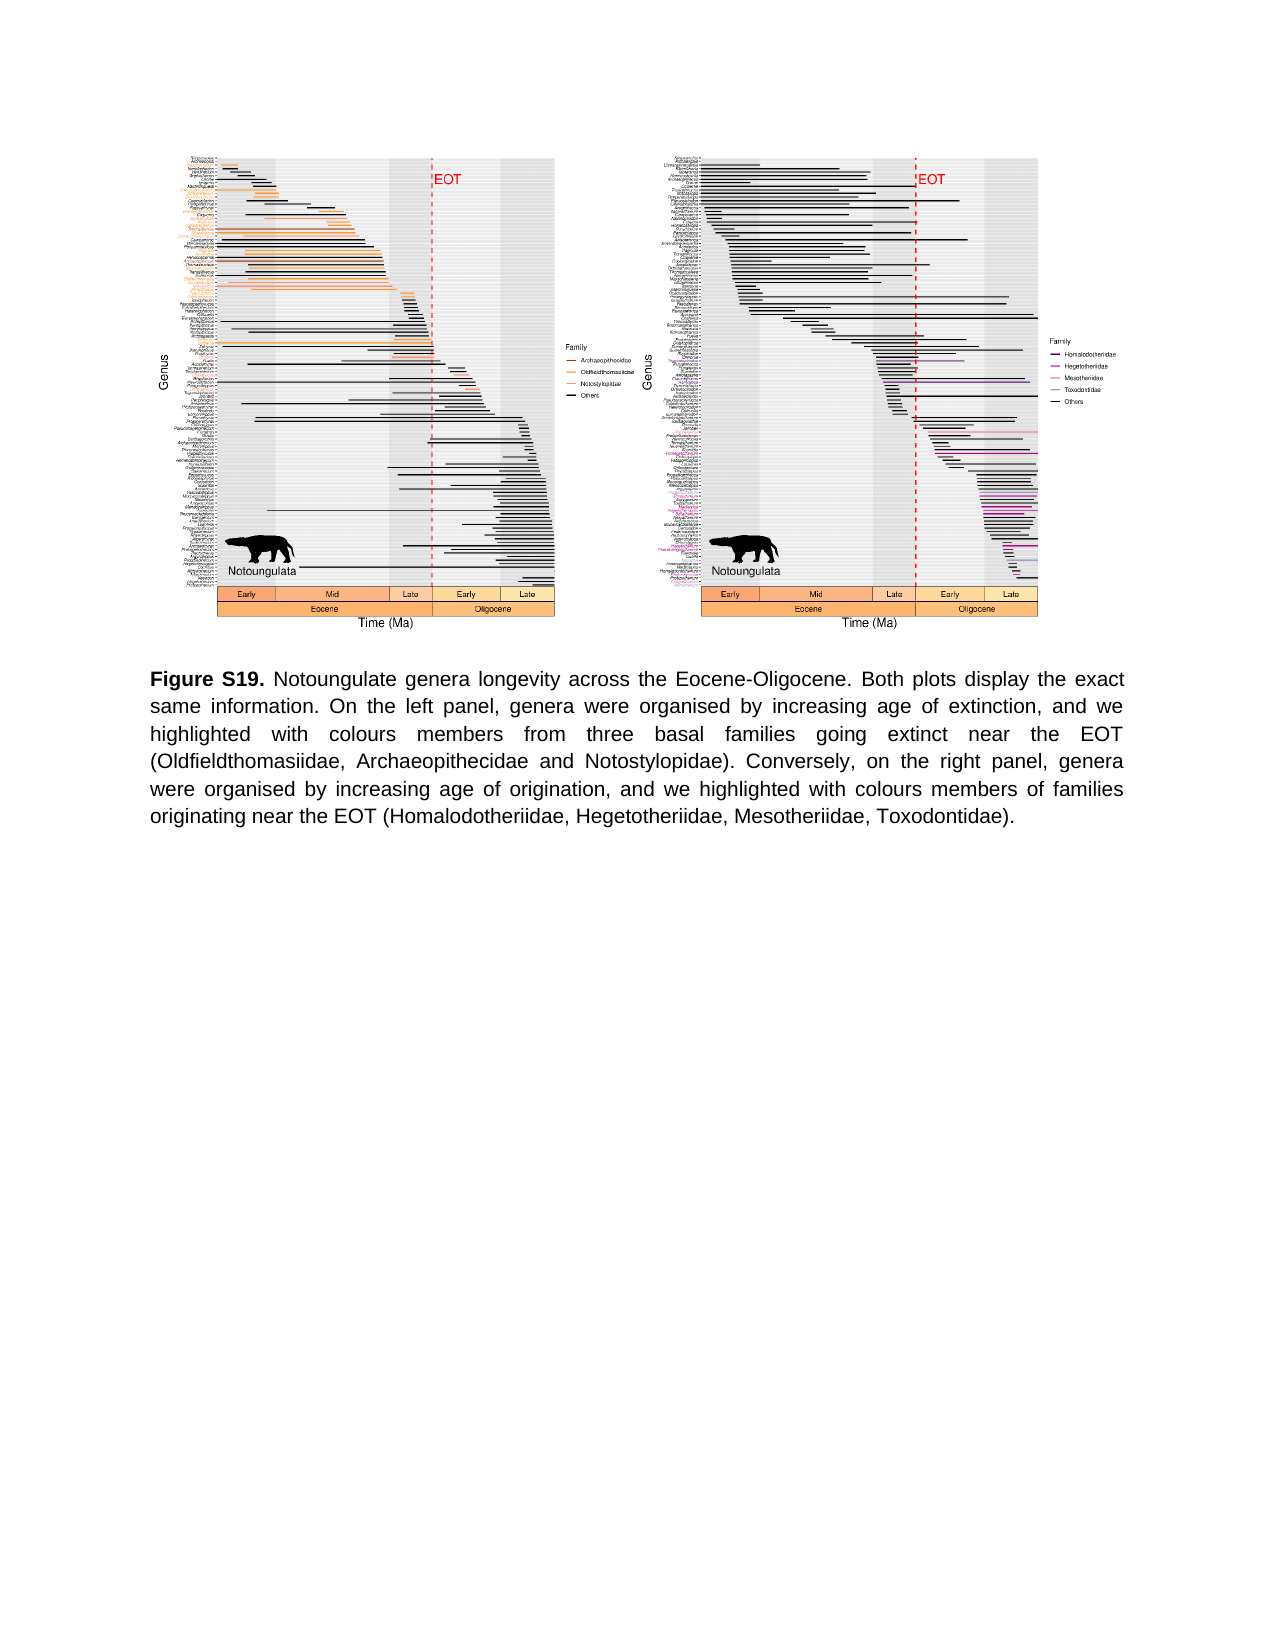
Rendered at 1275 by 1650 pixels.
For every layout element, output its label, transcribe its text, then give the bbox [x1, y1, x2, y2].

text Figure S19. Notoungulate genera longevity across the Eocene-Oligocene. Both plots display the exact same information. On the left panel, genera were organised by increasing age of extinction, and we highlighted with colours members from three basal families going extinct near the EOT (Oldfieldthomasiidae, Archaeopithecidae and Notostylopidae). Conversely, on the right panel, genera were organised by increasing age of origination, and we highlighted with colours members of families originating near the EOT (Homalodotheriidae, Hegetotheriidae, Mesotheriidae, Toxodontidae). [150, 666, 1125, 828]
picture [150, 150, 1125, 638]
